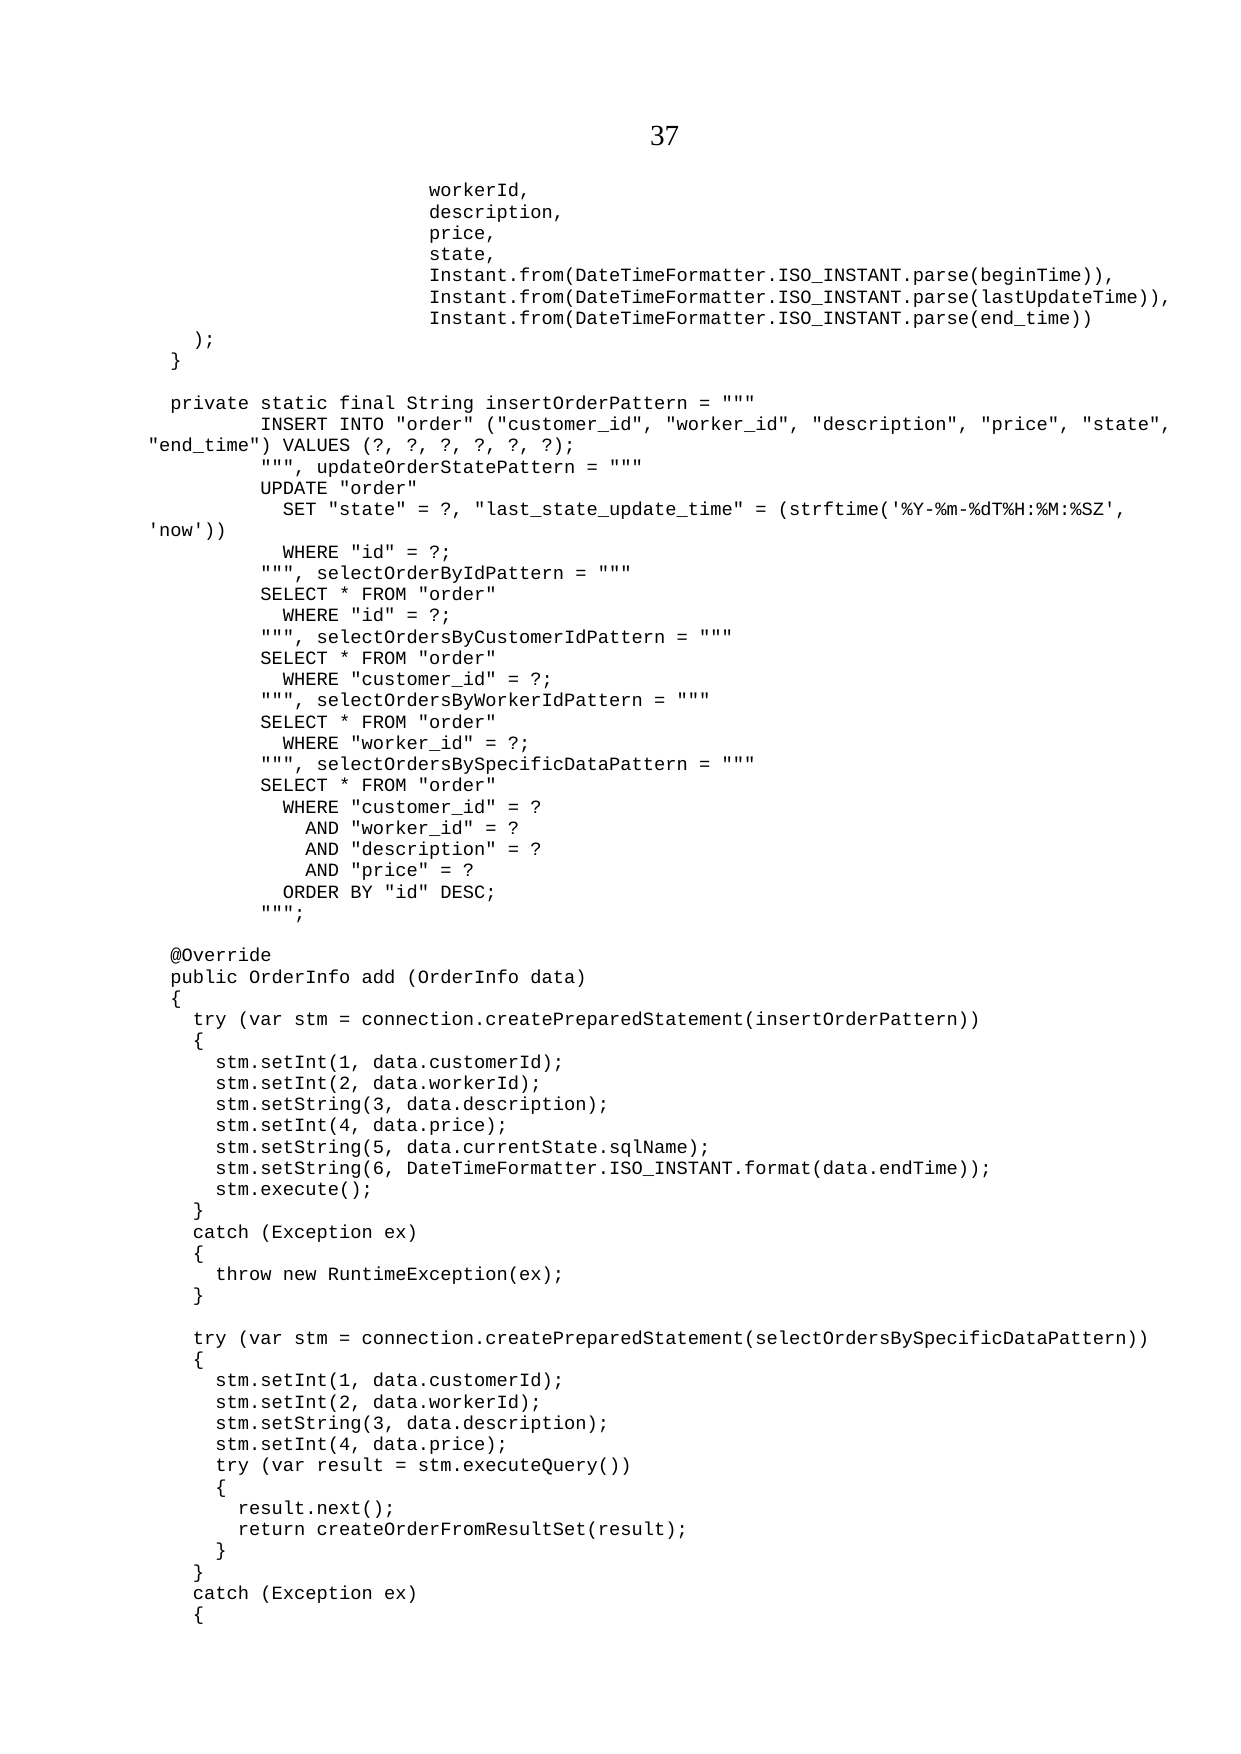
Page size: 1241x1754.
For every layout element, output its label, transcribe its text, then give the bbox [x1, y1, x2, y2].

text ORDER BY "id" DESC; [148, 882, 1181, 904]
text { [148, 1244, 1181, 1265]
text try (var stm = connection.createPreparedStatement(insertOrderPattern)) [148, 1010, 1181, 1031]
text { [148, 1605, 1181, 1626]
text WHERE "customer_id" = ?; [148, 670, 1181, 691]
text Instant.from(DateTimeFormatter.ISO_INSTANT.parse(end_time)) [148, 309, 1181, 330]
text public OrderInfo add (OrderInfo data) [148, 967, 1181, 989]
text WHERE "id" = ?; [148, 606, 1181, 627]
text SELECT * FROM "order" [148, 712, 1181, 734]
text stm.setString(5, data.currentState.sqlName); [148, 1137, 1181, 1159]
text AND "price" = ? [148, 861, 1181, 882]
text ); [148, 330, 1181, 351]
text description, [148, 202, 1181, 224]
text """, selectOrdersBySpecificDataPattern = """ [148, 755, 1181, 776]
text WHERE "id" = ?; [148, 542, 1181, 564]
text UPDATE "order" [148, 479, 1181, 500]
text """; [148, 904, 1181, 925]
text stm.setString(3, data.description); [148, 1414, 1181, 1435]
text """, selectOrderByIdPattern = """ [148, 564, 1181, 585]
text } [148, 1562, 1181, 1584]
text } [148, 1541, 1181, 1562]
text AND "description" = ? [148, 840, 1181, 861]
text try (var result = stm.executeQuery()) [148, 1456, 1181, 1477]
text stm.setInt(4, data.price); [148, 1435, 1181, 1456]
text @Override [148, 946, 1181, 967]
text """, updateOrderStatePattern = """ [148, 457, 1181, 479]
text { [148, 1477, 1181, 1499]
text { [148, 1350, 1181, 1371]
text private static final String insertOrderPattern = """ [148, 394, 1181, 415]
text """, selectOrdersByCustomerIdPattern = """ [148, 627, 1181, 649]
text stm.setInt(1, data.customerId); [148, 1052, 1181, 1074]
text { [148, 1031, 1181, 1052]
text stm.setInt(1, data.customerId); [148, 1371, 1181, 1392]
text catch (Exception ex) [148, 1222, 1181, 1244]
text } [148, 351, 1181, 372]
text WHERE "worker_id" = ?; [148, 734, 1181, 755]
text SELECT * FROM "order" [148, 776, 1181, 797]
text WHERE "customer_id" = ? [148, 797, 1181, 819]
text return createOrderFromResultSet(result); [148, 1520, 1181, 1541]
text } [148, 1286, 1181, 1307]
text stm.setInt(4, data.price); [148, 1116, 1181, 1137]
text INSERT INTO "order" ("customer_id", "worker_id", "description", "price", "state", "end_time") VALUES (?, ?, ?, ?, ?, ?); [148, 415, 1181, 457]
text stm.setInt(2, data.workerId); [148, 1074, 1181, 1095]
text SELECT * FROM "order" [148, 649, 1181, 670]
text SELECT * FROM "order" [148, 585, 1181, 606]
text catch (Exception ex) [148, 1584, 1181, 1605]
text workerId, [148, 181, 1181, 202]
text stm.setInt(2, data.workerId); [148, 1392, 1181, 1414]
text try (var stm = connection.createPreparedStatement(selectOrdersBySpecificDataPattern)) [148, 1329, 1181, 1350]
text throw new RuntimeException(ex); [148, 1265, 1181, 1286]
text stm.execute(); [148, 1180, 1181, 1201]
text AND "worker_id" = ? [148, 819, 1181, 840]
text Instant.from(DateTimeFormatter.ISO_INSTANT.parse(lastUpdateTime)), [148, 287, 1181, 309]
text SET "state" = ?, "last_state_update_time" = (strftime('%Y-%m-%dT%H:%M:%SZ', 'now')) [148, 500, 1181, 542]
text { [148, 989, 1181, 1010]
text state, [148, 245, 1181, 266]
text Instant.from(DateTimeFormatter.ISO_INSTANT.parse(beginTime)), [148, 266, 1181, 287]
text """, selectOrdersByWorkerIdPattern = """ [148, 691, 1181, 712]
text result.next(); [148, 1499, 1181, 1520]
text price, [148, 224, 1181, 245]
text stm.setString(6, DateTimeFormatter.ISO_INSTANT.format(data.endTime)); [148, 1159, 1181, 1180]
text stm.setString(3, data.description); [148, 1095, 1181, 1116]
text } [148, 1201, 1181, 1222]
